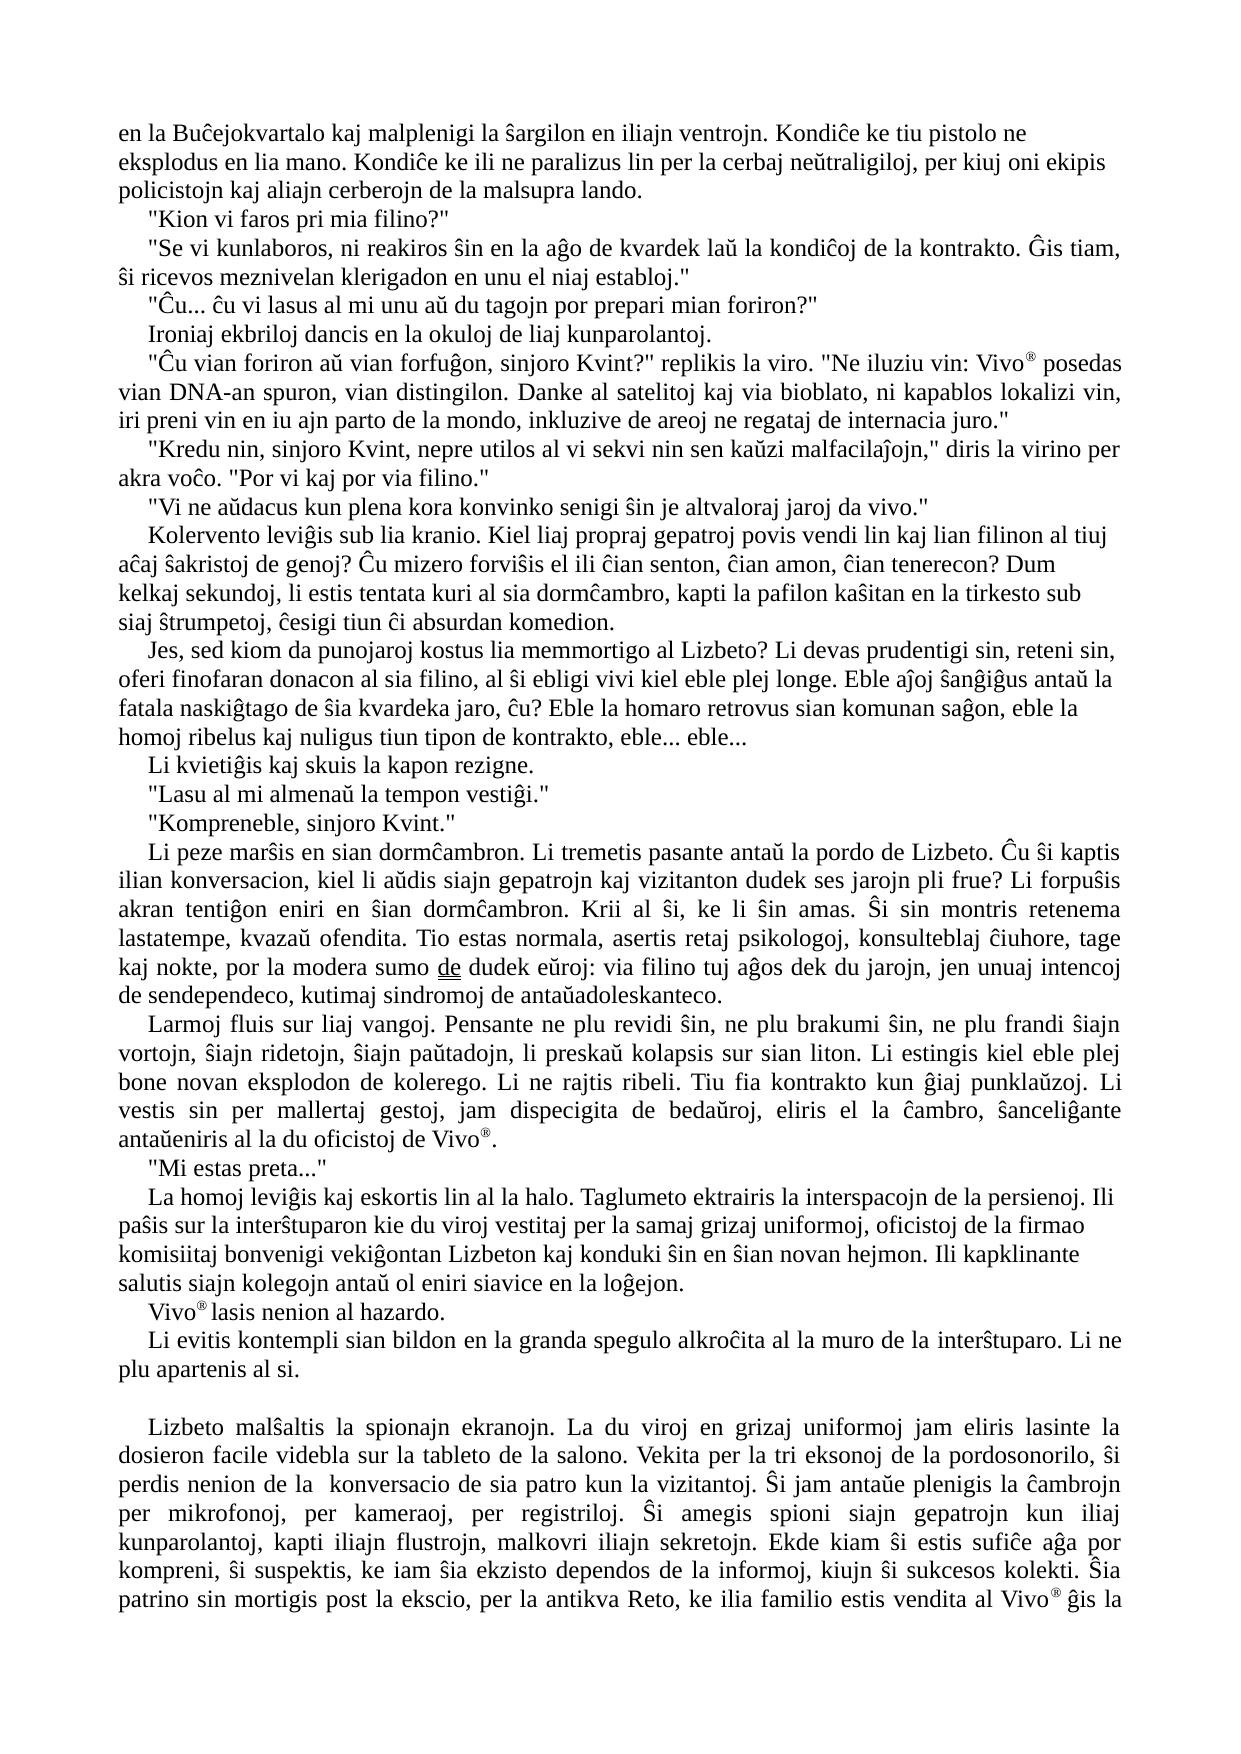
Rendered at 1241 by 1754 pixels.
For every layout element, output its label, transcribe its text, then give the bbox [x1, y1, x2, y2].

text La homoj leviĝis kaj eskortis lin al la halo. Taglumeto ektrairis la interspacojn de la persienoj. Ili paŝis sur la interŝtuparon kie du viroj vestitaj per la samaj grizaj uniformoj, oficistoj de la firmao komisiitaj bonvenigi vekiĝontan Lizbeton kaj konduki ŝin en ŝian novan hejmon. Ili kapklinante salutis siajn kolegojn antaŭ ol eniri siavice en la loĝejon. [118, 1182, 1122, 1297]
text "Vi ne aŭdacus kun plena kora konvinko senigi ŝin je altvaloraj jaroj da vivo." [118, 492, 1122, 521]
text Li peze marŝis en sian dormĉambron. Li tremetis pasante antaŭ la pordo de Lizbeto. Ĉu ŝi kaptis ilian konversacion, kiel li aŭdis siajn gepatrojn kaj vizitanton dudek ses jarojn pli frue? Li forpuŝis akran tentiĝon eniri en ŝian dormĉambron. Krii al ŝi, ke li ŝin amas. Ŝi sin montris retenema lastatempe, kvazaŭ ofendita. Tio estas normala, asertis retaj psikologoj, konsulteblaj ĉiuhore, tage kaj nokte, por la modera sumo de dudek eŭroj: via filino tuj aĝos dek du jarojn, jen unuaj intencoj de sendependeco, kutimaj sindromoj de antaŭadoleskanteco. [118, 837, 1122, 1009]
text "Mi estas preta..." [118, 1153, 1122, 1182]
text "Kion vi faros pri mia filino?" [118, 204, 1122, 233]
text "Ĉu vian foriron aŭ vian forfuĝon, sinjoro Kvint?" replikis la viro. "Ne iluziu vin: VivoⓇ posedas vian DNA-an spuron, vian distingilon. Danke al satelitoj kaj via bioblato, ni kapablos lokalizi vin, iri preni vin en iu ajn parto de la mondo, inkluzive de areoj ne regataj de internacia juro." [118, 348, 1122, 434]
text en la Buĉejokvartalo kaj malplenigi la ŝargilon en iliajn ventrojn. Kondiĉe ke tiu pistolo ne eksplodus en lia mano. Kondiĉe ke ili ne paralizus lin per la cerbaj neŭtraligiloj, per kiuj oni ekipis policistojn kaj aliajn cerberojn de la malsupra lando. [118, 118, 1122, 204]
text Lizbeto malŝaltis la spionajn ekranojn. La du viroj en grizaj uniformoj jam eliris lasinte la dosieron facile videbla sur la tableto de la salono. Vekita per la tri eksonoj de la pordosonorilo, ŝi perdis nenion de la konversacio de sia patro kun la vizitantoj. Ŝi jam antaŭe plenigis la ĉambrojn per mikrofonoj, per kameraoj, per registriloj. Ŝi amegis spioni siajn gepatrojn kun iliaj kunparolantoj, kapti iliajn flustrojn, malkovri iliajn sekretojn. Ekde kiam ŝi estis sufiĉe aĝa por kompreni, ŝi suspektis, ke iam ŝia ekzisto dependos de la informoj, kiujn ŝi sukcesos kolekti. Ŝia patrino sin mortigis post la ekscio, per la antikva Reto, ke ilia familio estis vendita al VivoⓇ ĝis la [118, 1412, 1122, 1613]
text Li evitis kontempli sian bildon en la granda spegulo alkroĉita al la muro de la interŝtuparo. Li ne plu apartenis al si. [118, 1326, 1122, 1383]
text "Ĉu... ĉu vi lasus al mi unu aŭ du tagojn por prepari mian foriron?" [118, 291, 1122, 319]
text Jes, sed kiom da punojaroj kostus lia memmortigo al Lizbeto? Li devas prudentigi sin, reteni sin, oferi finofaran donacon al sia filino, al ŝi ebligi vivi kiel eble plej longe. Eble aĵoj ŝanĝiĝus antaŭ la fatala naskiĝtago de ŝia kvardeka jaro, ĉu? Eble la homaro retrovus sian komunan saĝon, eble la homoj ribelus kaj nuligus tiun tipon de kontrakto, eble... eble... [118, 636, 1122, 751]
text VivoⓇ lasis nenion al hazardo. [118, 1297, 1122, 1326]
text Li kvietiĝis kaj skuis la kapon rezigne. [118, 751, 1122, 779]
text Larmoj fluis sur liaj vangoj. Pensante ne plu revidi ŝin, ne plu brakumi ŝin, ne plu frandi ŝiajn vortojn, ŝiajn ridetojn, ŝiajn paŭtadojn, li preskaŭ kolapsis sur sian liton. Li estingis kiel eble plej bone novan eksplodon de kolerego. Li ne rajtis ribeli. Tiu fia kontrakto kun ĝiaj punklaŭzoj. Li vestis sin per mallertaj gestoj, jam dispecigita de bedaŭroj, eliris el la ĉambro, ŝanceliĝante antaŭeniris al la du oficistoj de VivoⓇ. [118, 1009, 1122, 1153]
text Kolervento leviĝis sub lia kranio. Kiel liaj propraj gepatroj povis vendi lin kaj lian filinon al tiuj aĉaj ŝakristoj de genoj? Ĉu mizero forviŝis el ili ĉian senton, ĉian amon, ĉian tenerecon? Dum kelkaj sekundoj, li estis tentata kuri al sia dormĉambro, kapti la pafilon kaŝitan en la tirkesto sub siaj ŝtrumpetoj, ĉesigi tiun ĉi absurdan komedion. [118, 521, 1122, 636]
text "Kredu nin, sinjoro Kvint, nepre utilos al vi sekvi nin sen kaŭzi malfacilaĵojn," diris la virino per akra voĉo. "Por vi kaj por via filino." [118, 434, 1122, 492]
text "Lasu al mi almenaŭ la tempon vestiĝi." [118, 779, 1122, 808]
text Ironiaj ekbriloj dancis en la okuloj de liaj kunparolantoj. [118, 319, 1122, 348]
text "Kompreneble, sinjoro Kvint." [118, 808, 1122, 837]
text "Se vi kunlaboros, ni reakiros ŝin en la aĝo de kvardek laŭ la kondiĉoj de la kontrakto. Ĝis tiam, ŝi ricevos meznivelan klerigadon en unu el niaj establoj." [118, 233, 1122, 291]
